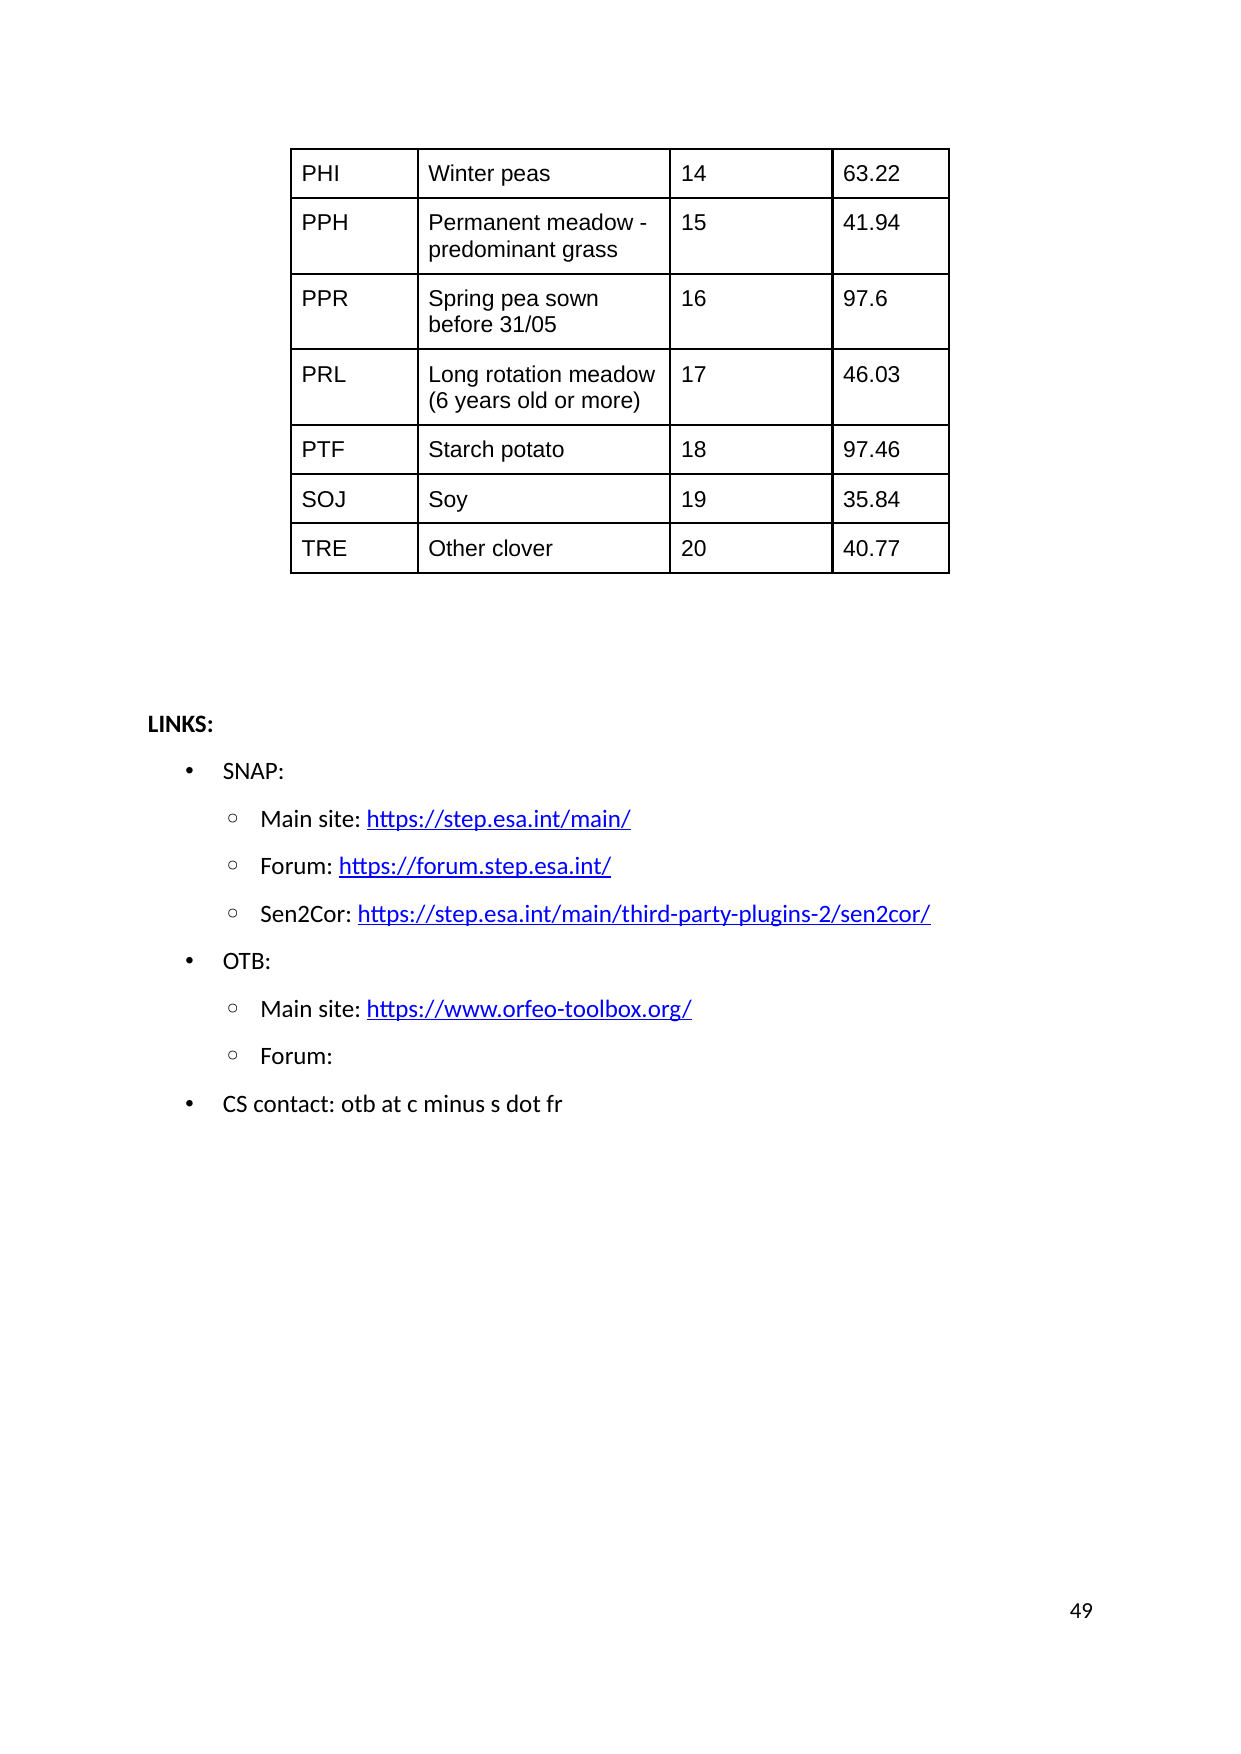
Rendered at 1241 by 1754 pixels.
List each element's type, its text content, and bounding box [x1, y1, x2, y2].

list Forum: [223, 1040, 1093, 1071]
table_cell 46.03 [834, 350, 948, 424]
table_cell PPR [292, 275, 417, 348]
list CS contact: otb at c minus s dot fr [185, 1088, 1093, 1118]
table_cell PPH [292, 199, 417, 272]
text LINKS: [148, 708, 1093, 738]
table_cell Spring pea sown before 31/05 [419, 275, 669, 348]
table_cell 41.94 [834, 199, 948, 272]
table_cell 20 [671, 524, 831, 572]
table_cell 15 [671, 199, 831, 272]
table_cell 16 [671, 275, 831, 348]
table_cell Winter peas [419, 150, 669, 197]
table_cell 17 [671, 350, 831, 424]
table_cell 18 [671, 426, 831, 473]
table_cell 40.77 [834, 524, 948, 572]
table_cell 97.46 [834, 426, 948, 473]
list Forum: https://forum.step.esa.int/ [223, 850, 1093, 881]
table_cell 14 [671, 150, 831, 197]
table_cell 63.22 [834, 150, 948, 197]
table_cell 35.84 [834, 475, 948, 522]
table_cell TRE [292, 524, 417, 572]
table_cell Starch potato [419, 426, 669, 473]
table_cell PHI [292, 150, 417, 197]
list Sen2Cor: https://step.esa.int/main/third-party-plugins-2/sen2cor/ [223, 898, 1093, 928]
table_cell Permanent meadow - predominant grass [419, 199, 669, 272]
list SNAP: [185, 755, 1093, 786]
table_cell PRL [292, 350, 417, 424]
table_cell SOJ [292, 475, 417, 522]
table_cell Long rotation meadow (6 years old or more) [419, 350, 669, 424]
list Main site: https://www.orfeo-toolbox.org/ [223, 993, 1093, 1023]
table_cell 19 [671, 475, 831, 522]
list OTB: [185, 945, 1093, 976]
table_cell 97.6 [834, 275, 948, 348]
list Main site: https://step.esa.int/main/ [223, 803, 1093, 833]
table_cell Soy [419, 475, 669, 522]
table_cell PTF [292, 426, 417, 473]
table_cell Other clover [419, 524, 669, 572]
